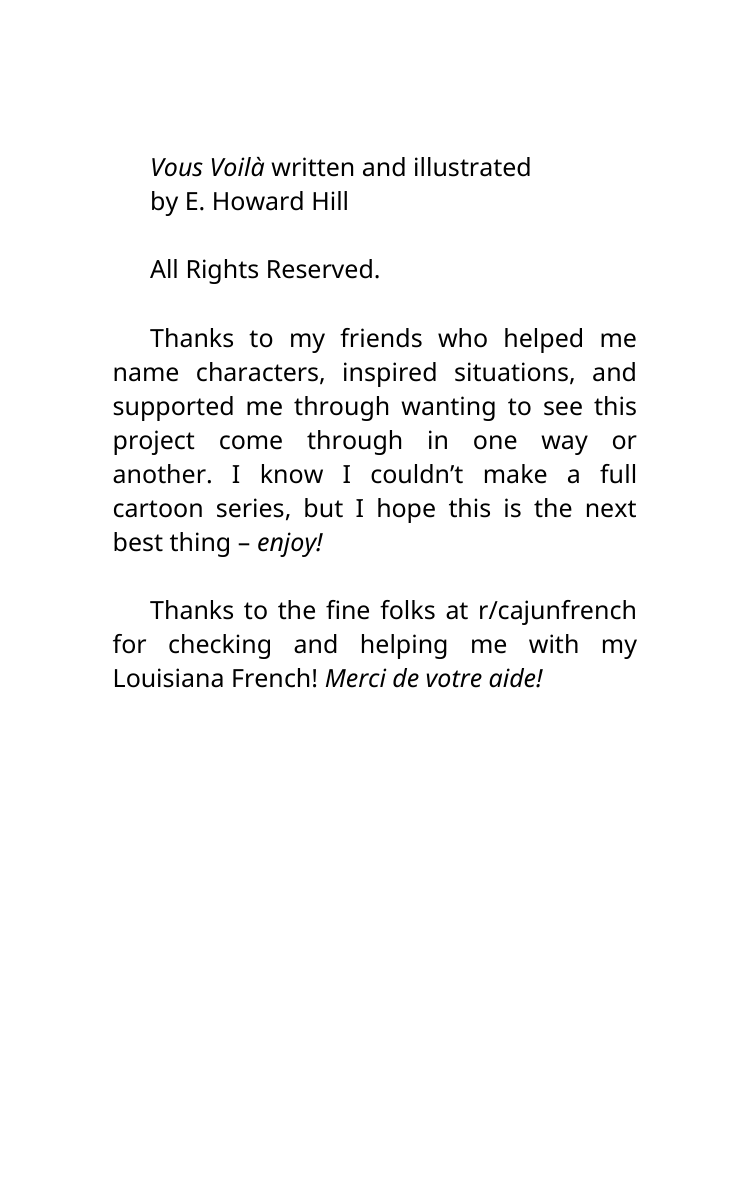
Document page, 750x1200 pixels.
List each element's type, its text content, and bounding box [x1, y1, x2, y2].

text Thanks to the fine folks at r/cajunfrench for checking and helping me with my Louisiana French! Merci de votre aide! [112, 593, 637, 695]
text Thanks to my friends who helped me name characters, inspired situations, and supported me through wanting to see this project come through in one way or another. I know I couldn’t make a full cartoon series, but I hope this is the next best thing – enjoy! [112, 320, 637, 559]
text Vous Voilà written and illustrated [112, 150, 637, 184]
text by E. Howard Hill [112, 184, 637, 218]
text All Rights Reserved. [112, 252, 637, 286]
